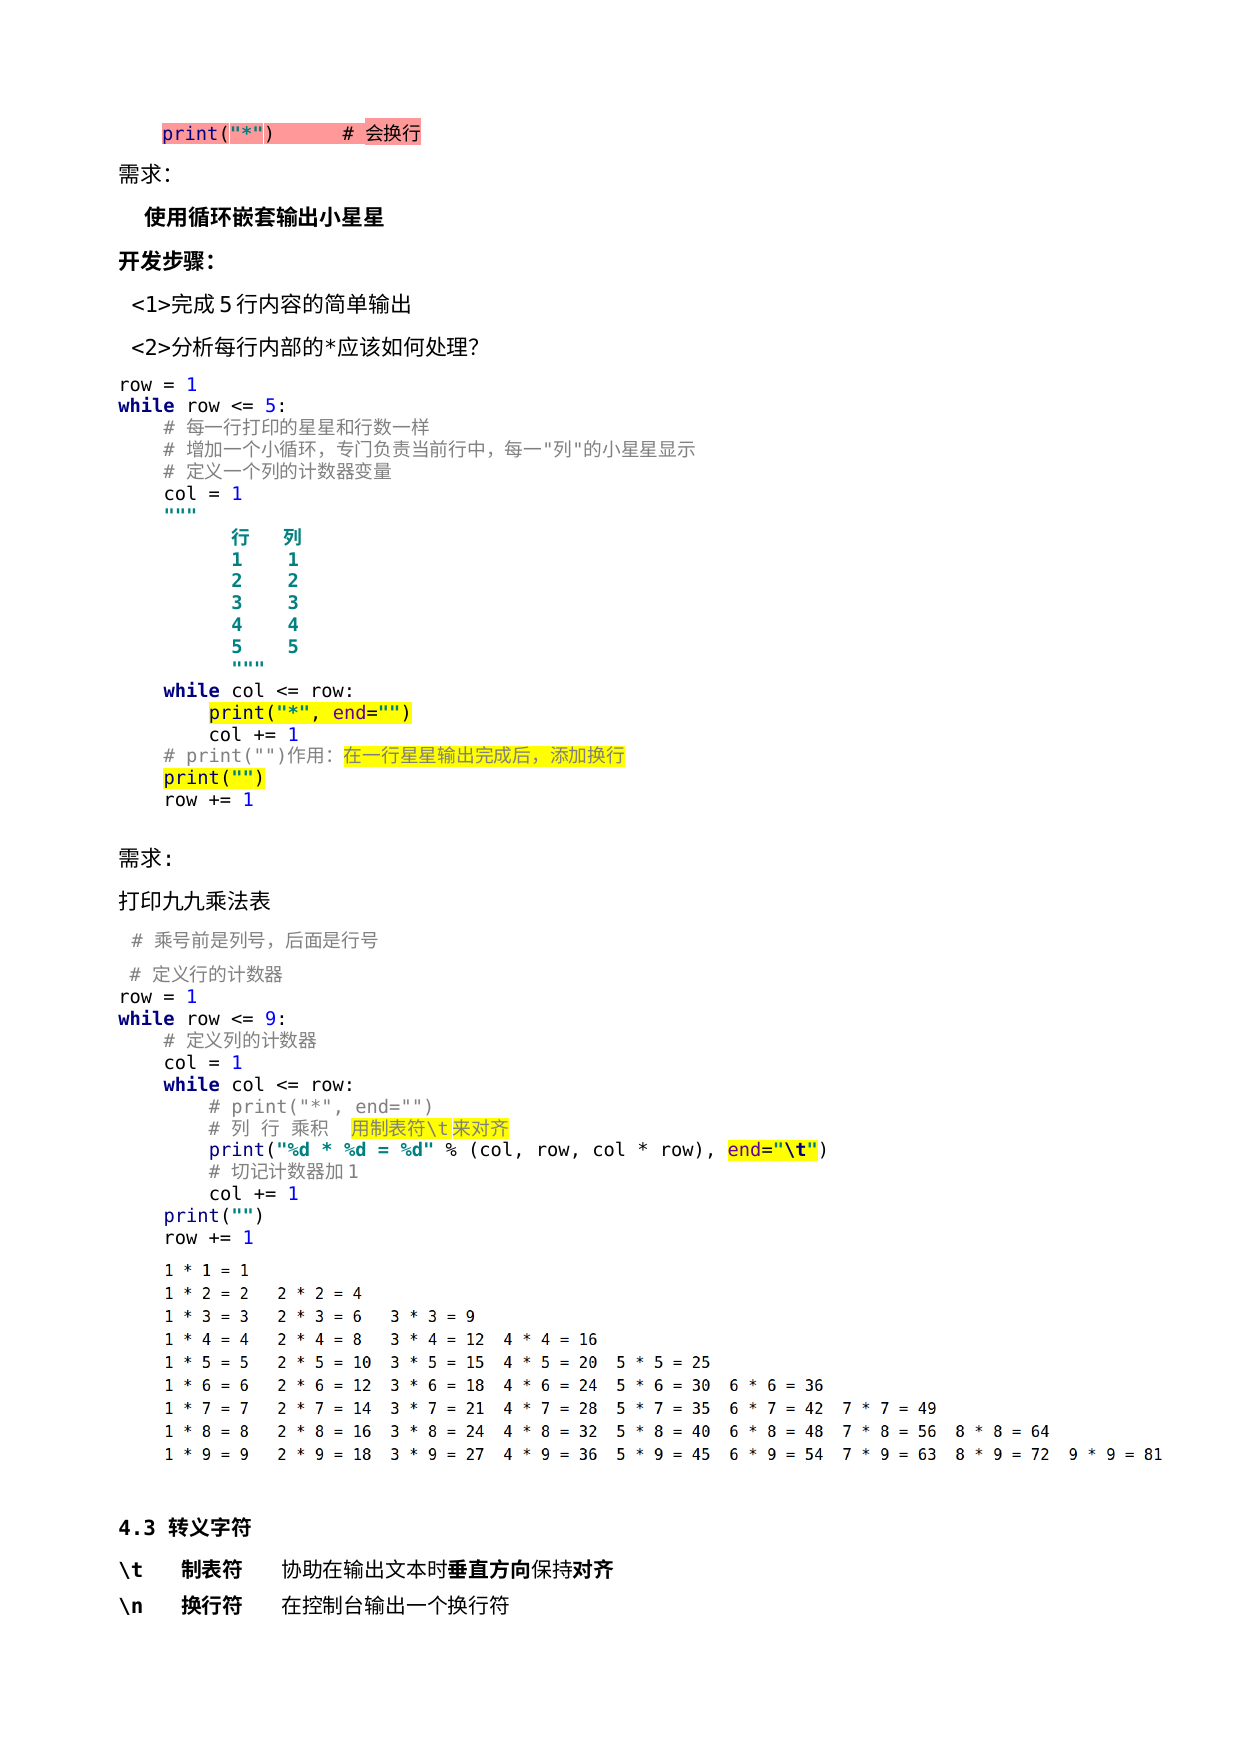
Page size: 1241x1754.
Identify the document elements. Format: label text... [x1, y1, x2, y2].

text while col <= row: [118, 1074, 1122, 1096]
text 使用循环嵌套输出小星星 [118, 200, 1122, 232]
text # 定义行的计数器 [118, 964, 1122, 986]
text 3 3 [118, 592, 1122, 614]
text print("") [118, 1205, 1122, 1227]
text row += 1 [118, 1227, 1122, 1249]
text 行 列 [118, 527, 1122, 549]
text 5 5 [118, 636, 1122, 658]
text # print("*", end="") [118, 1096, 1122, 1118]
text row = 1 [118, 986, 1122, 1008]
text \n 换行符 在控制台输出一个换行符 [118, 1594, 1122, 1618]
text 4 4 [118, 614, 1122, 636]
text 需求: [118, 841, 1122, 872]
text # 列 行 乘积 用制表符\t来对齐 [118, 1118, 1122, 1139]
text # 定义一个列的计数器变量 [118, 461, 1122, 483]
text # print("")作用：在一行星星输出完成后，添加换行 [118, 746, 1122, 767]
text # 切记计数器加1 [118, 1161, 1122, 1183]
text print("") [118, 767, 1122, 789]
text \t 制表符 协助在输出文本时垂直方向保持对齐 [118, 1558, 1122, 1582]
text col += 1 [118, 1183, 1122, 1205]
text # 每一行打印的星星和行数一样 [118, 417, 1122, 439]
text while col <= row: [118, 680, 1122, 702]
text while row <= 9: [118, 1008, 1122, 1030]
text 1 1 [118, 549, 1122, 571]
text """ [118, 505, 1122, 527]
picture [161, 1261, 1166, 1465]
text # 乘号前是列号，后面是行号 [118, 927, 1122, 953]
text row += 1 [118, 789, 1122, 811]
text 4.3 转义字符 [118, 1516, 1122, 1541]
text 开发步骤： [118, 244, 1122, 275]
text col += 1 [118, 724, 1122, 746]
text col = 1 [118, 1052, 1122, 1074]
text <2>分析每行内部的*应该如何处理？ [118, 330, 1122, 362]
text 打印九九乘法表 [118, 884, 1122, 916]
text 2 2 [118, 571, 1122, 592]
text 需求： [118, 157, 1122, 189]
text print("%d * %d = %d" % (col, row, col * row), end="\t") [118, 1139, 1122, 1161]
text col = 1 [118, 483, 1122, 505]
text <1>完成5行内容的简单输出 [118, 287, 1122, 319]
text """ [118, 658, 1122, 680]
text while row <= 5: [118, 396, 1122, 417]
text row = 1 [118, 374, 1122, 396]
text # 增加一个小循环，专门负责当前行中，每一"列"的小星星显示 [118, 439, 1122, 461]
text # 定义列的计数器 [118, 1030, 1122, 1052]
text print("*", end="") [118, 702, 1122, 724]
text print("*") # 会换行 [118, 118, 1122, 145]
